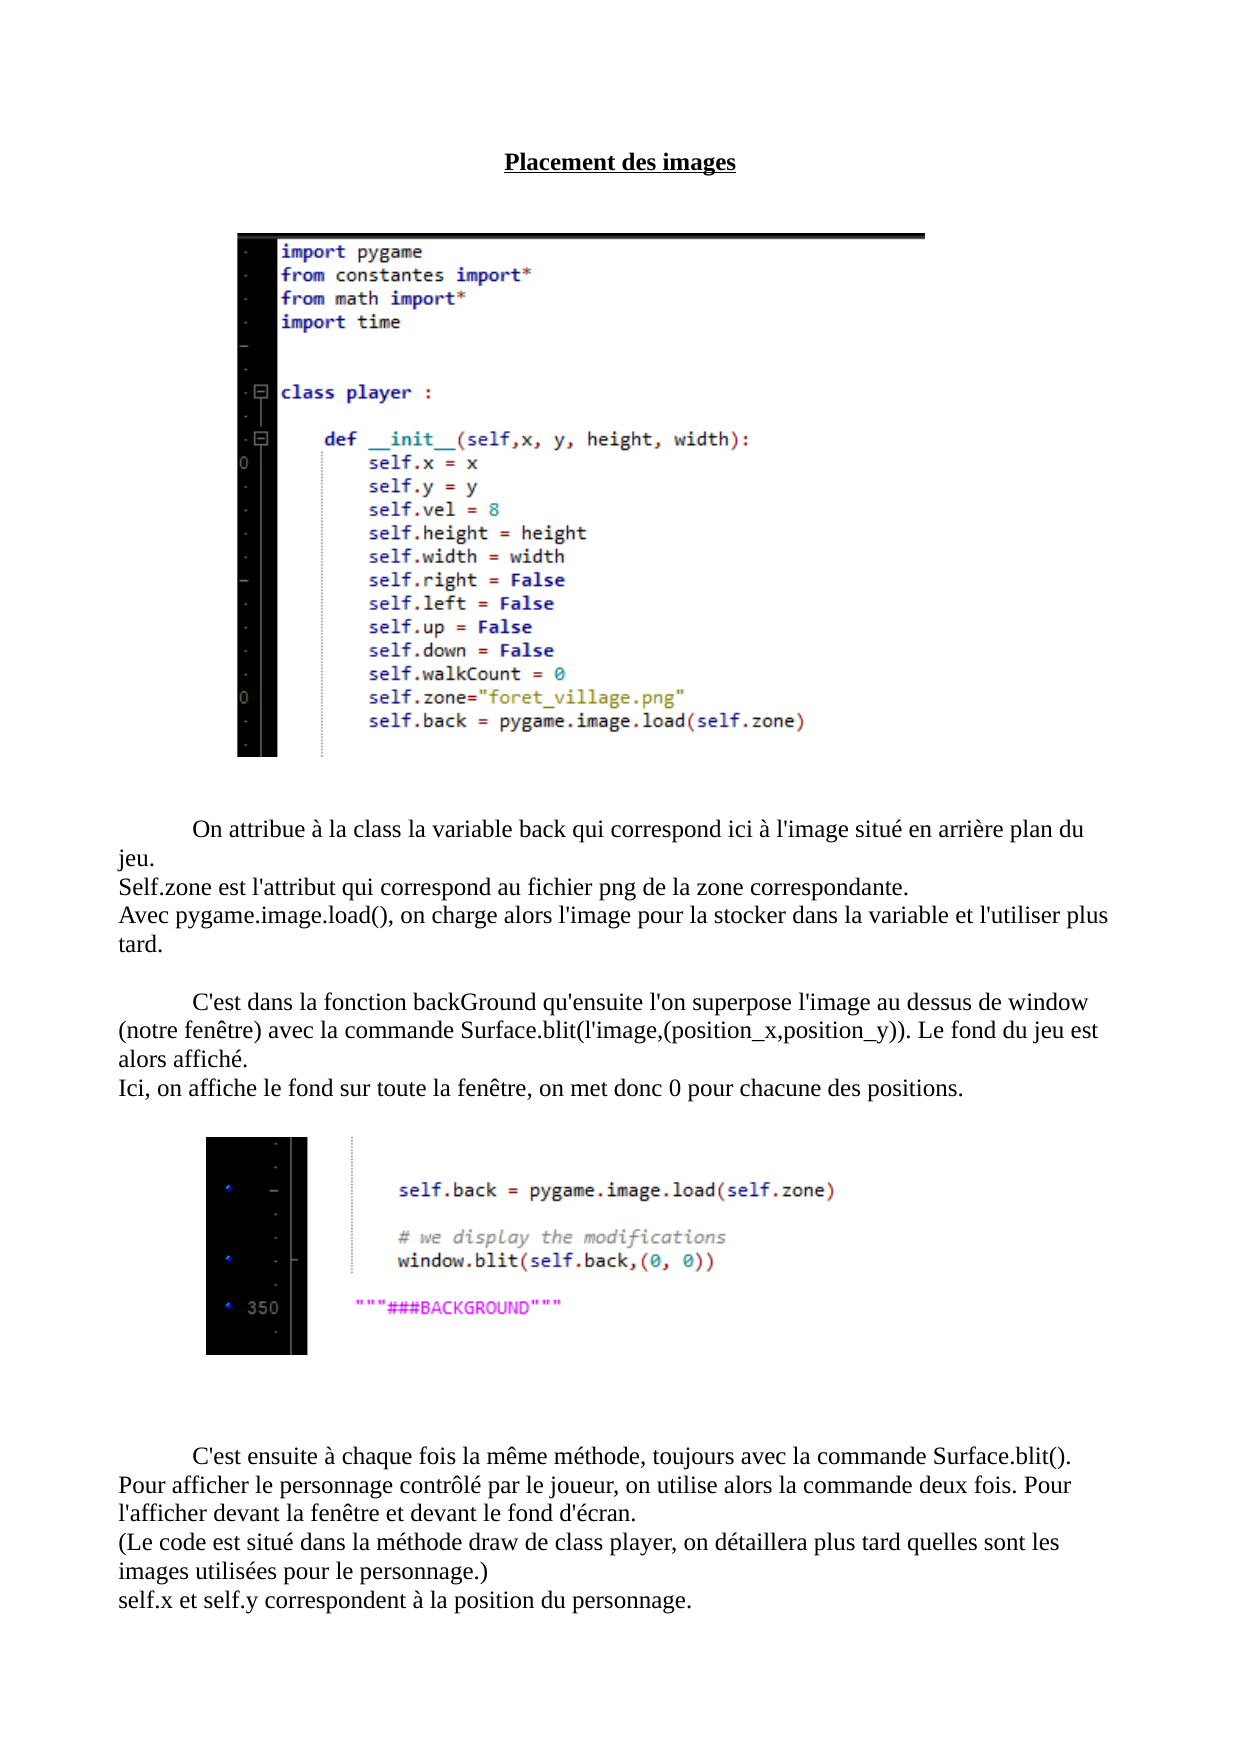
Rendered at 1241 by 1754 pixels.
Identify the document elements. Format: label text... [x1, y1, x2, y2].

text C'est dans la fonction backGround qu'ensuite l'on superpose l'image au dessus de window (notre fenêtre) avec la commande Surface.blit(l'image,(position_x,position_y)). Le fond du jeu est alors affiché. [118, 987, 1122, 1073]
text self.x et self.y correspondent à la position du personnage. [118, 1585, 1122, 1613]
picture [206, 1137, 988, 1355]
text Avec pygame.image.load(), on charge alors l'image pour la stocker dans la variable et l'utiliser plus tard. [118, 900, 1122, 958]
text On attribue à la class la variable back qui correspond ici à l'image situé en arrière plan du jeu. [118, 814, 1122, 872]
picture [237, 233, 925, 757]
text Placement des images [118, 147, 1122, 176]
text C'est ensuite à chaque fois la même méthode, toujours avec la commande Surface.blit(). [118, 1441, 1122, 1470]
text Self.zone est l'attribut qui correspond au fichier png de la zone correspondante. [118, 872, 1122, 900]
text Pour afficher le personnage contrôlé par le joueur, on utilise alors la commande deux fois. Pour l'afficher devant la fenêtre et devant le fond d'écran. [118, 1470, 1122, 1527]
text Ici, on affiche le fond sur toute la fenêtre, on met donc 0 pour chacune des positions. [118, 1073, 1122, 1102]
text (Le code est situé dans la méthode draw de class player, on détaillera plus tard quelles sont les images utilisées pour le personnage.) [118, 1527, 1122, 1585]
